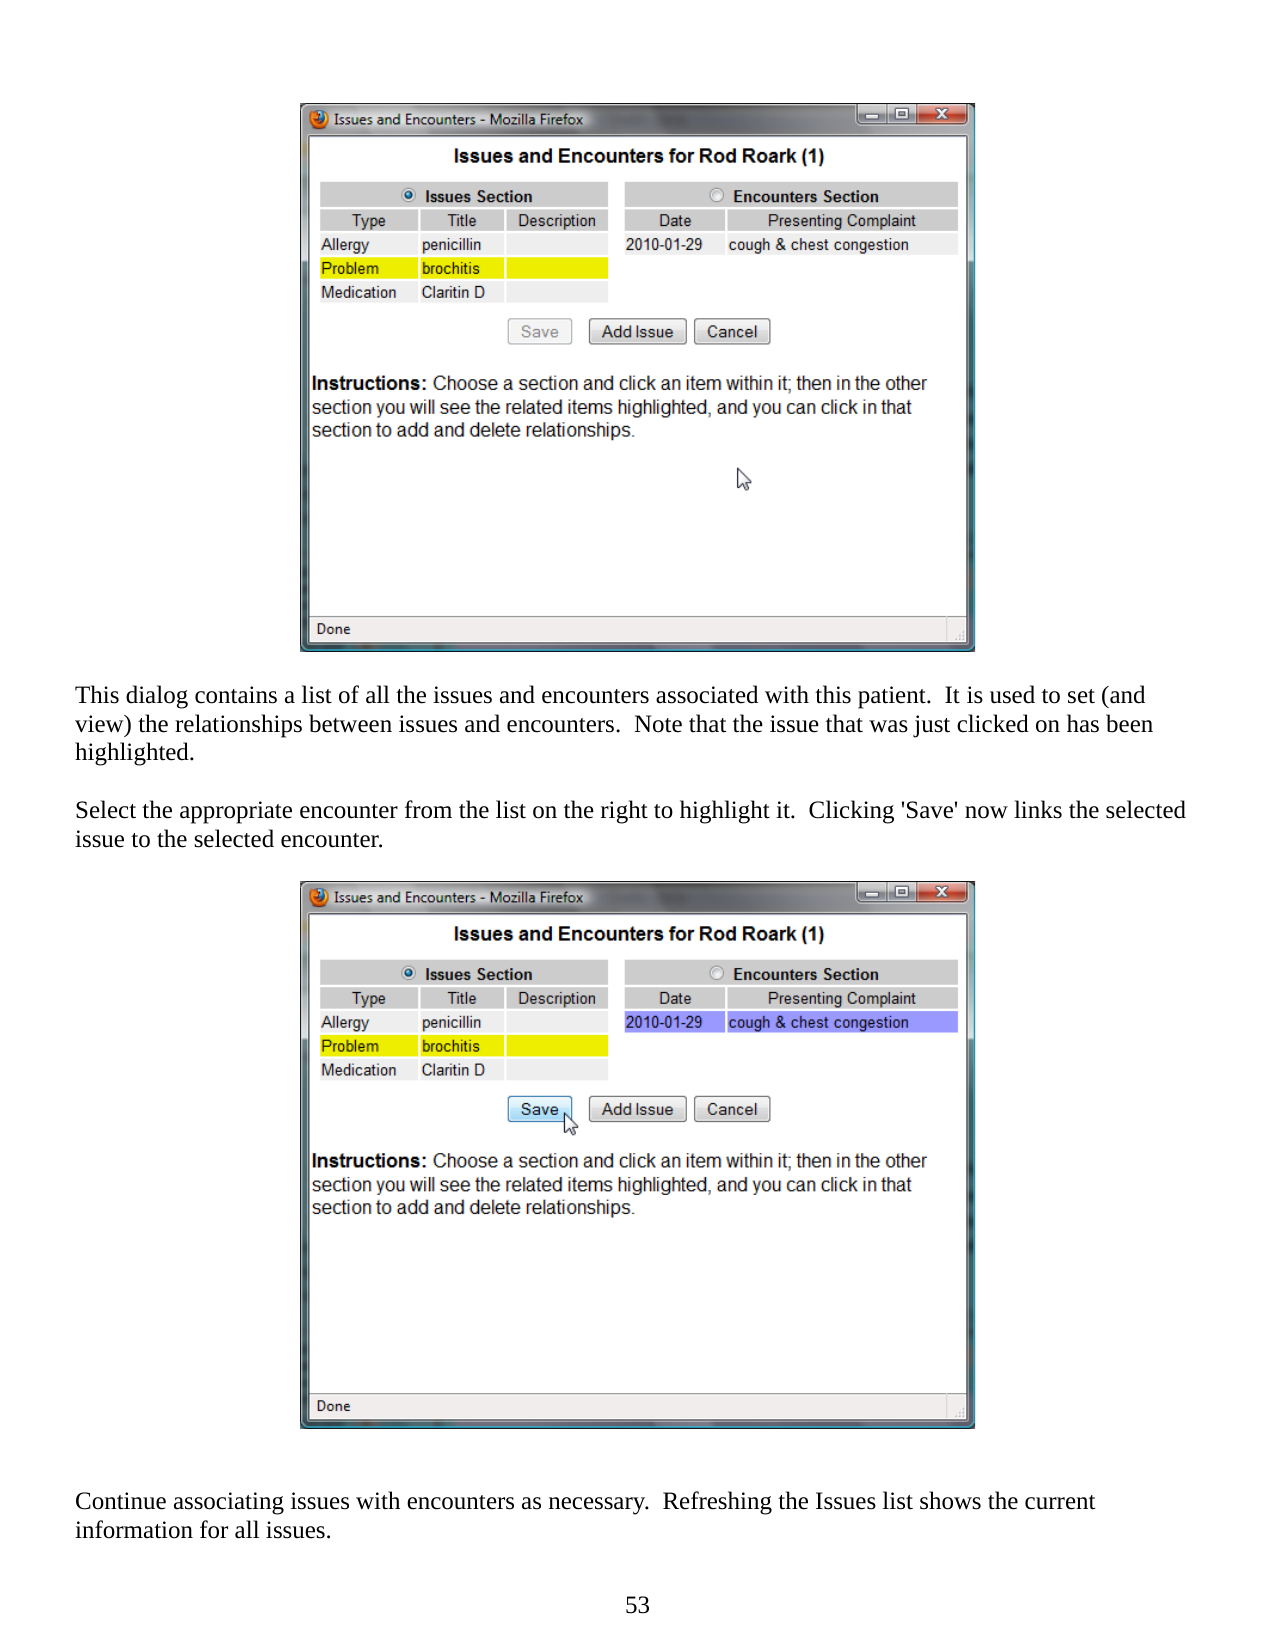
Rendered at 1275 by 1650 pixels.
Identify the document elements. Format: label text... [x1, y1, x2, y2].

text Select the appropriate encounter from the list on the right to highlight it. Clicking 'Save' now links the selected issue to the selected encounter. [75, 795, 1200, 852]
picture [300, 881, 976, 1429]
picture [300, 103, 976, 652]
text This dialog contains a list of all the issues and encounters associated with this patient. It is used to set (and view) the relationships between issues and encounters. Note that the issue that was just clicked on has been highlighted. [75, 680, 1200, 766]
text Continue associating issues with encounters as necessary. Refreshing the Issues list shows the current information for all issues. [75, 1486, 1200, 1544]
